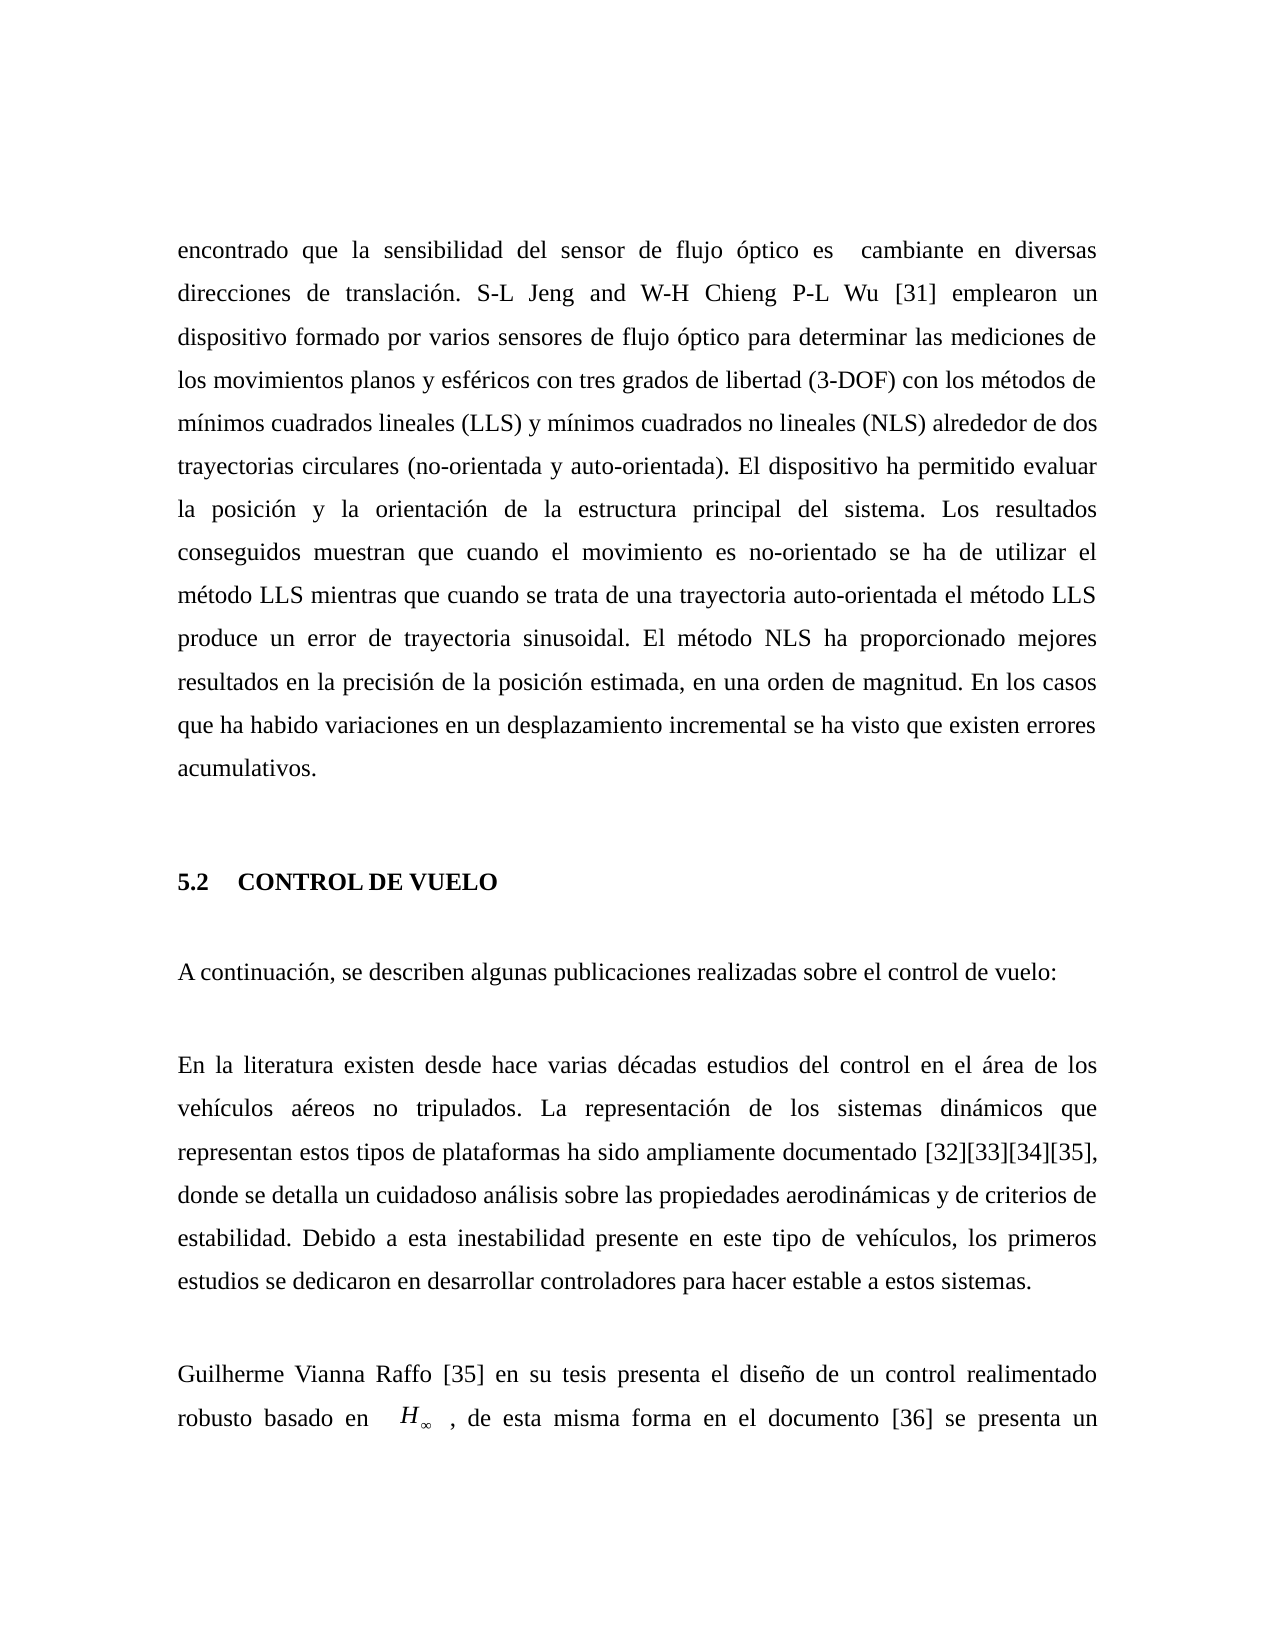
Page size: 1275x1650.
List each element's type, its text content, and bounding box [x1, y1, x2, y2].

text encontrado que la sensibilidad del sensor de flujo óptico es cambiante en diversas direcciones de translación. S-L Jeng and W-H Chieng P-L Wu [31] emplearon un dispositivo formado por varios sensores de flujo óptico para determinar las mediciones de los movimientos planos y esféricos con tres grados de libertad (3-DOF) con los métodos de mínimos cuadrados lineales (LLS) y mínimos cuadrados no lineales (NLS) alrededor de dos trayectorias circulares (no-orientada y auto-orientada). El dispositivo ha permitido evaluar la posición y la orientación de la estructura principal del sistema. Los resultados conseguidos muestran que cuando el movimiento es no-orientado se ha de utilizar el método LLS mientras que cuando se trata de una trayectoria auto-orientada el método LLS produce un error de trayectoria sinusoidal. El método NLS ha proporcionado mejores resultados en la precisión de la posición estimada, en una orden de magnitud. En los casos que ha habido variaciones en un desplazamiento incremental se ha visto que existen errores acumulativos. [177, 235, 1098, 782]
text Guilherme Vianna Raffo [35] en su tesis presenta el diseño de un control realimentado robusto basado en , de esta misma forma en el documento [36] se presenta un [177, 1359, 1098, 1433]
subtitle CONTROL DE VUELO [177, 867, 1098, 896]
text En la literatura existen desde hace varias décadas estudios del control en el área de los vehículos aéreos no tripulados. La representación de los sistemas dinámicos que representan estos tipos de plataformas ha sido ampliamente documentado [32][33][34][35], donde se detalla un cuidadoso análisis sobre las propiedades aerodinámicas y de criterios de estabilidad. Debido a esta inestabilidad presente en este tipo de vehículos, los primeros estudios se dedicaron en desarrollar controladores para hacer estable a estos sistemas. [177, 1050, 1098, 1295]
text A continuación, se describen algunas publicaciones realizadas sobre el control de vuelo: [177, 957, 1098, 986]
